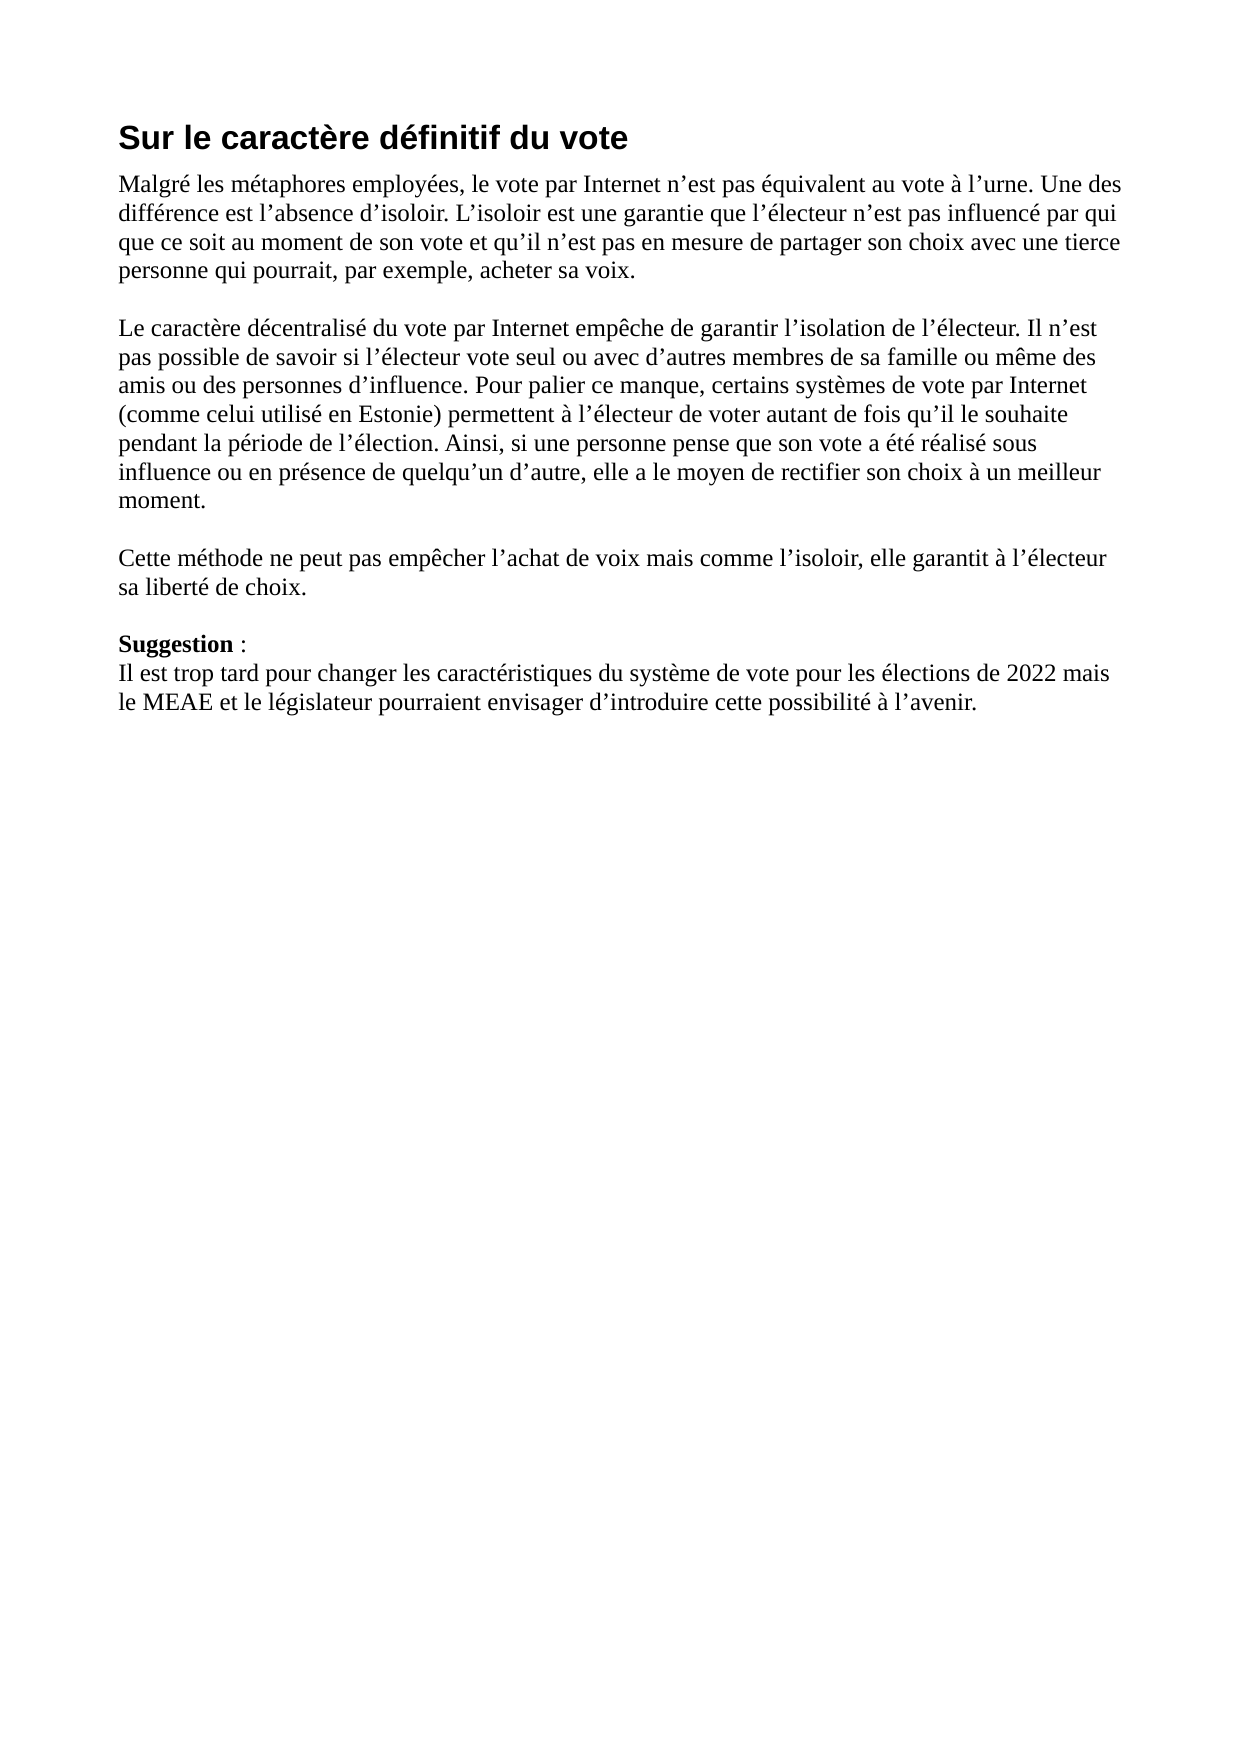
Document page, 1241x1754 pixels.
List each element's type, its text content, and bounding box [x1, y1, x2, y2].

text Suggestion : [118, 629, 1122, 658]
subtitle Sur le caractère définitif du vote [118, 118, 1122, 157]
text Il est trop tard pour changer les caractéristiques du système de vote pour les élections de 2022 mais le MEAE et le législateur pourraient envisager d’introduire cette possibilité à l’avenir. [118, 658, 1122, 716]
text Cette méthode ne peut pas empêcher l’achat de voix mais comme l’isoloir, elle garantit à l’électeur sa liberté de choix. [118, 543, 1122, 601]
text Malgré les métaphores employées, le vote par Internet n’est pas équivalent au vote à l’urne. Une des différence est l’absence d’isoloir. L’isoloir est une garantie que l’électeur n’est pas influencé par qui que ce soit au moment de son vote et qu’il n’est pas en mesure de partager son choix avec une tierce personne qui pourrait, par exemple, acheter sa voix. [118, 169, 1122, 284]
text Le caractère décentralisé du vote par Internet empêche de garantir l’isolation de l’électeur. Il n’est pas possible de savoir si l’électeur vote seul ou avec d’autres membres de sa famille ou même des amis ou des personnes d’influence. Pour palier ce manque, certains systèmes de vote par Internet (comme celui utilisé en Estonie) permettent à l’électeur de voter autant de fois qu’il le souhaite pendant la période de l’élection. Ainsi, si une personne pense que son vote a été réalisé sous influence ou en présence de quelqu’un d’autre, elle a le moyen de rectifier son choix à un meilleur moment. [118, 313, 1122, 514]
